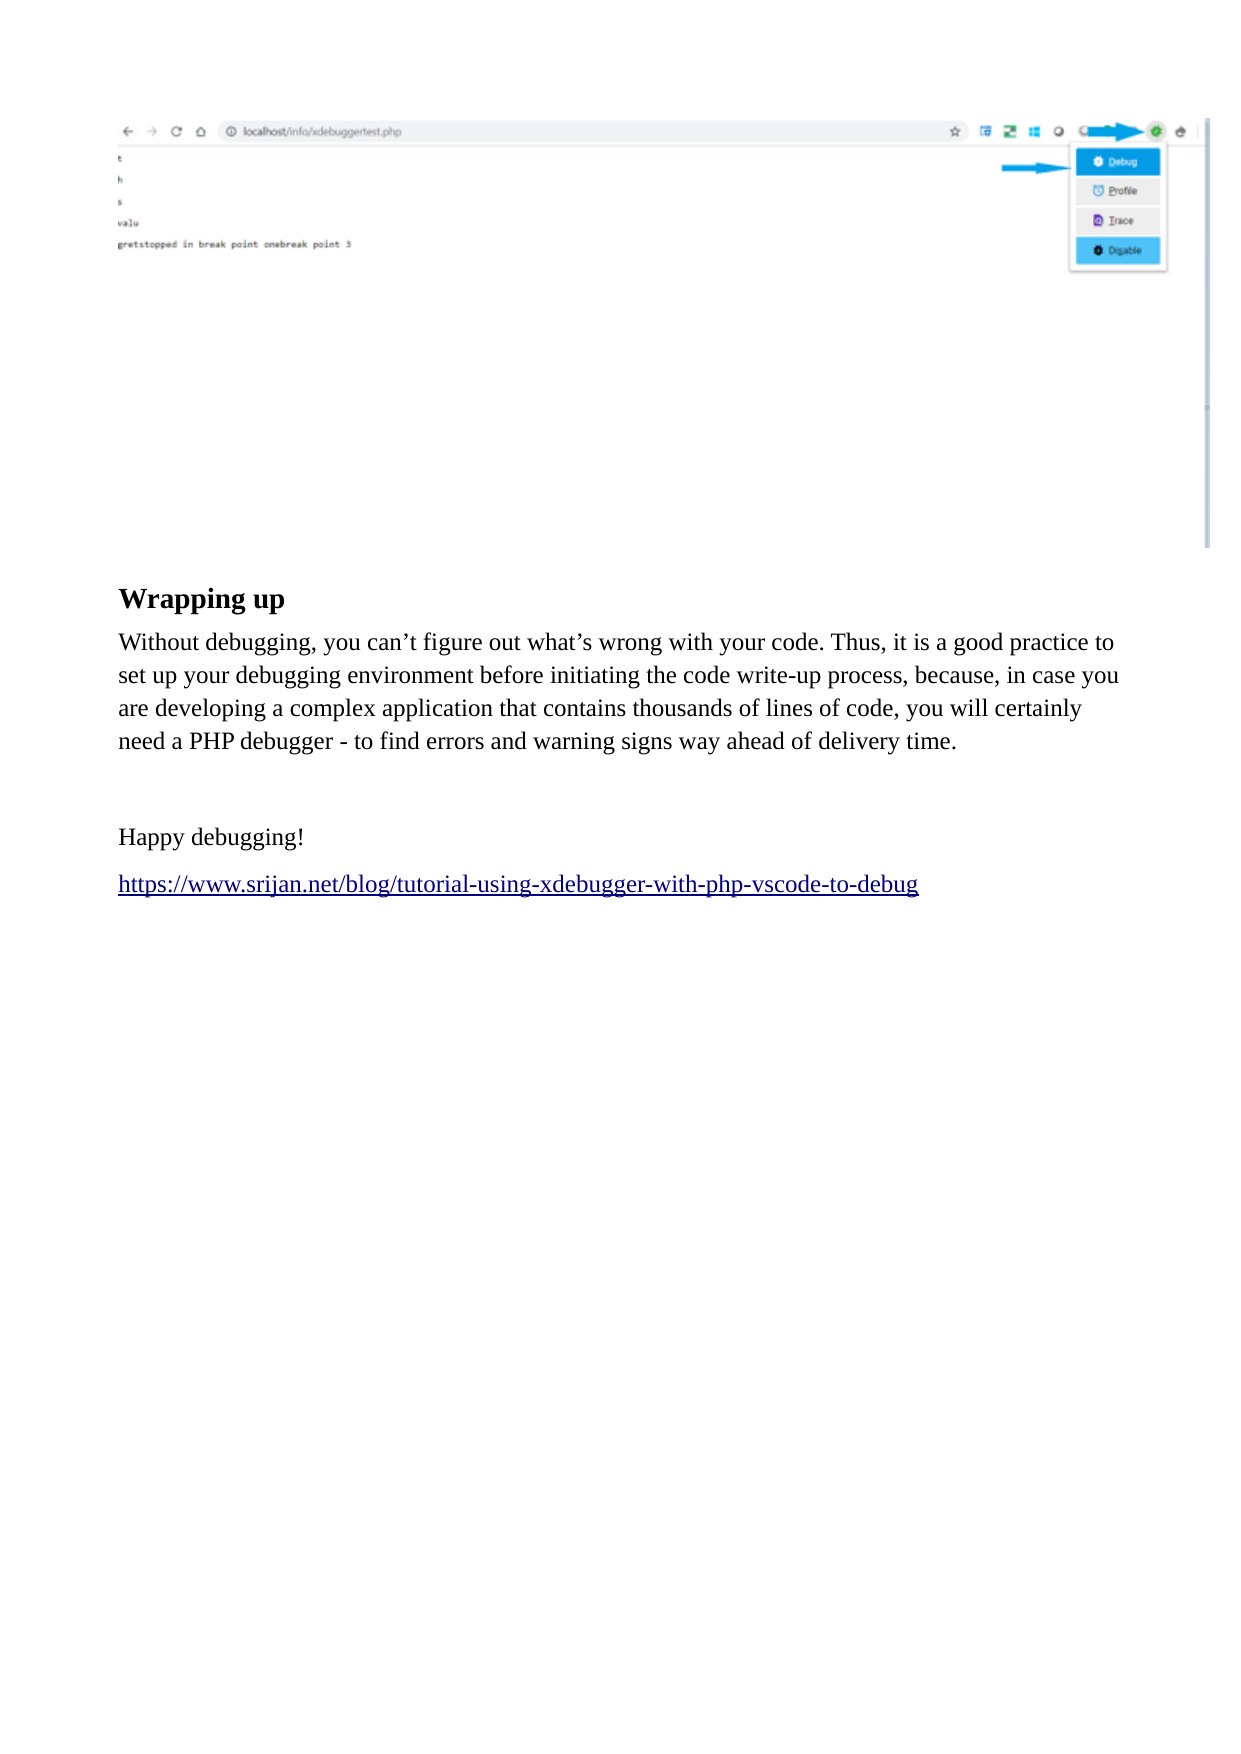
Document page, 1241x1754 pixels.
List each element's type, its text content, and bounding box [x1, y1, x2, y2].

subtitle Wrapping up [118, 581, 1122, 615]
text Without debugging, you can’t figure out what’s wrong with your code. Thus, it is a good practice to set up your debugging environment before initiating the code write-up process, because, in case you are developing a complex application that contains thousands of lines of code, you will certainly need a PHP debugger - to find errors and warning signs way ahead of delivery time. [118, 627, 1122, 755]
text https://www.srijan.net/blog/tutorial-using-xdebugger-with-php-vscode-to-debug [118, 869, 1122, 898]
picture [118, 118, 1211, 548]
text Happy debugging! [118, 822, 1122, 850]
